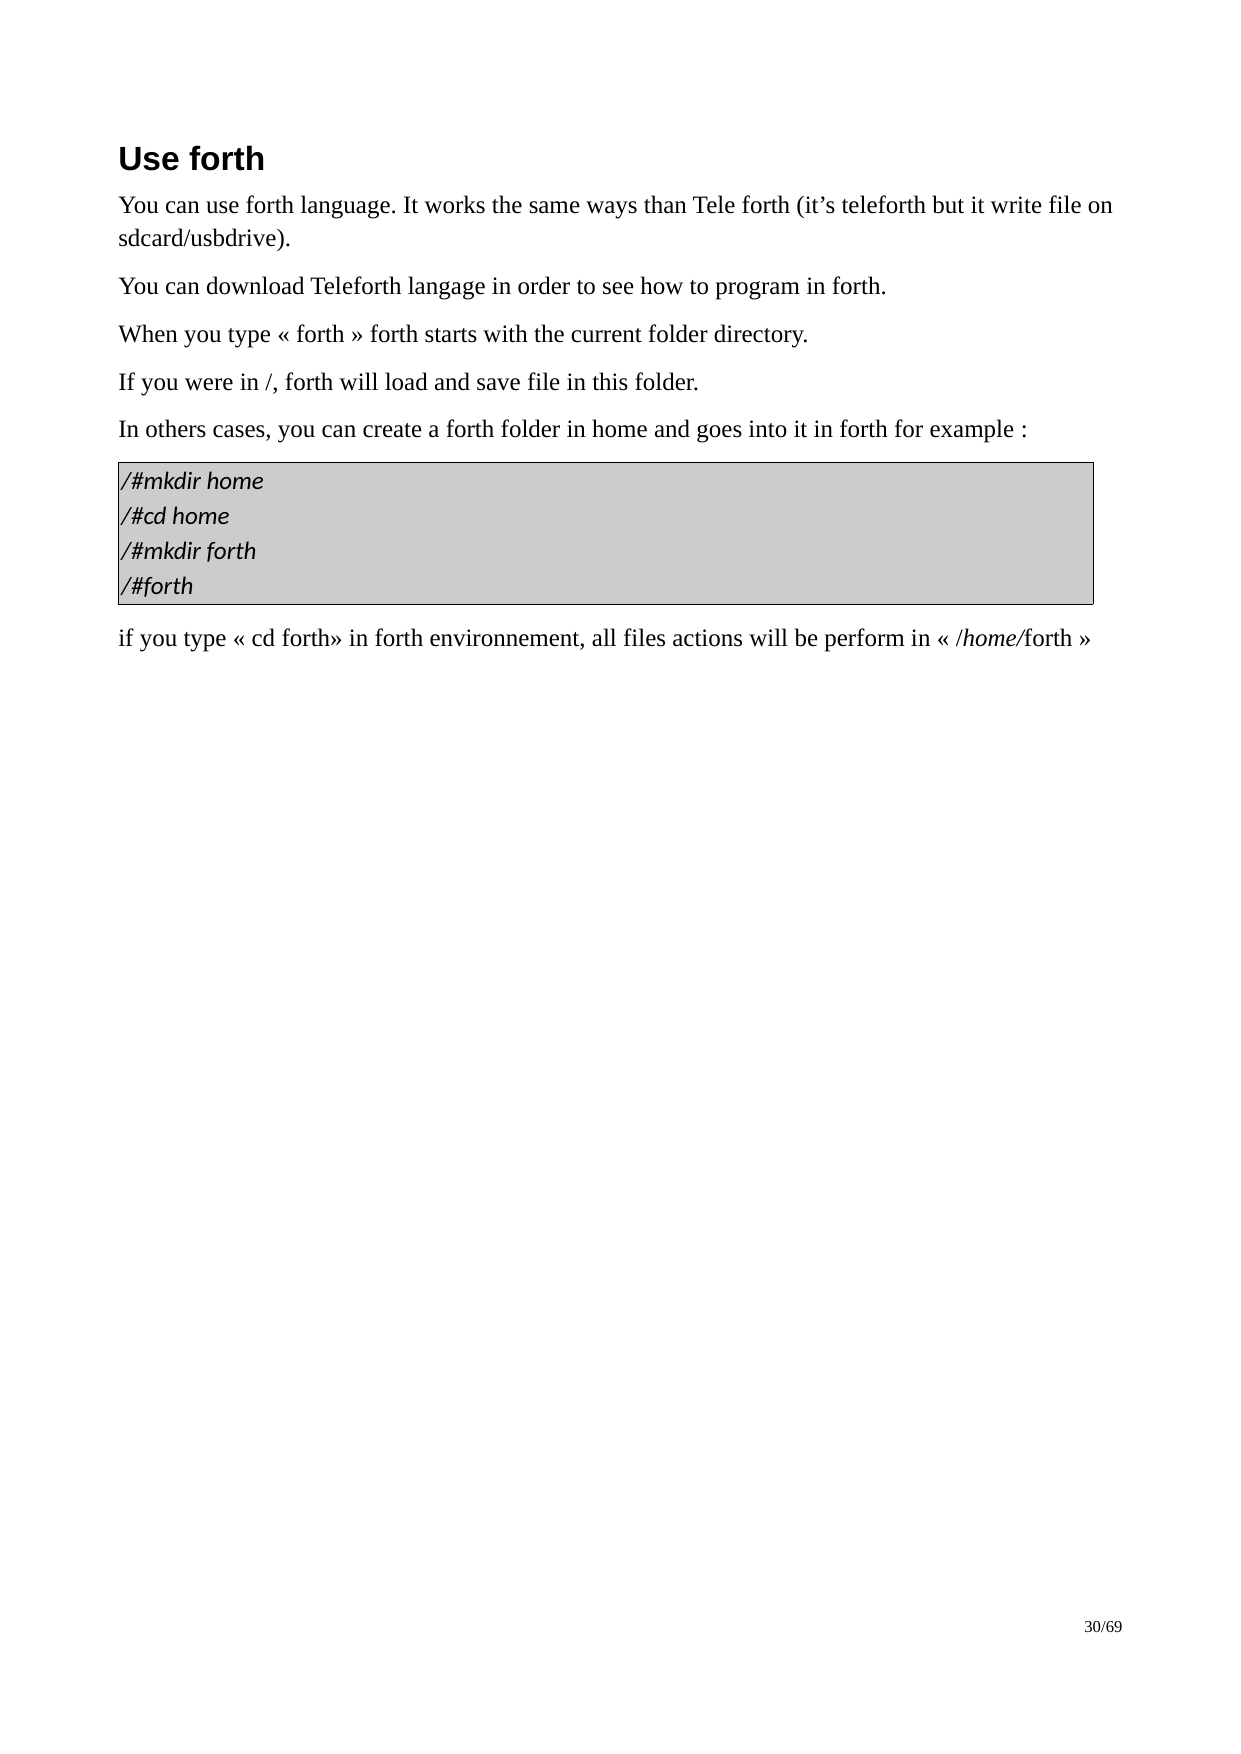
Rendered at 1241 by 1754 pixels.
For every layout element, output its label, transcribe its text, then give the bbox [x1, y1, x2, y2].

text if you type « cd forth» in forth environnement, all files actions will be perform in « /home/forth » [118, 623, 1122, 652]
text You can use forth language. It works the same ways than Tele forth (it’s teleforth but it write file on sdcard/usbdrive). [118, 190, 1122, 252]
text If you were in /, forth will load and save file in this folder. [118, 367, 1122, 395]
text In others cases, you can create a forth folder in home and goes into it in forth for example : [118, 414, 1122, 443]
text /#mkdir home /#cd home /#mkdir forth /#forth [119, 463, 1093, 604]
subtitle Use forth [118, 139, 1122, 178]
text You can download Teleforth langage in order to see how to program in forth. [118, 271, 1122, 300]
text When you type « forth » forth starts with the current folder directory. [118, 319, 1122, 347]
